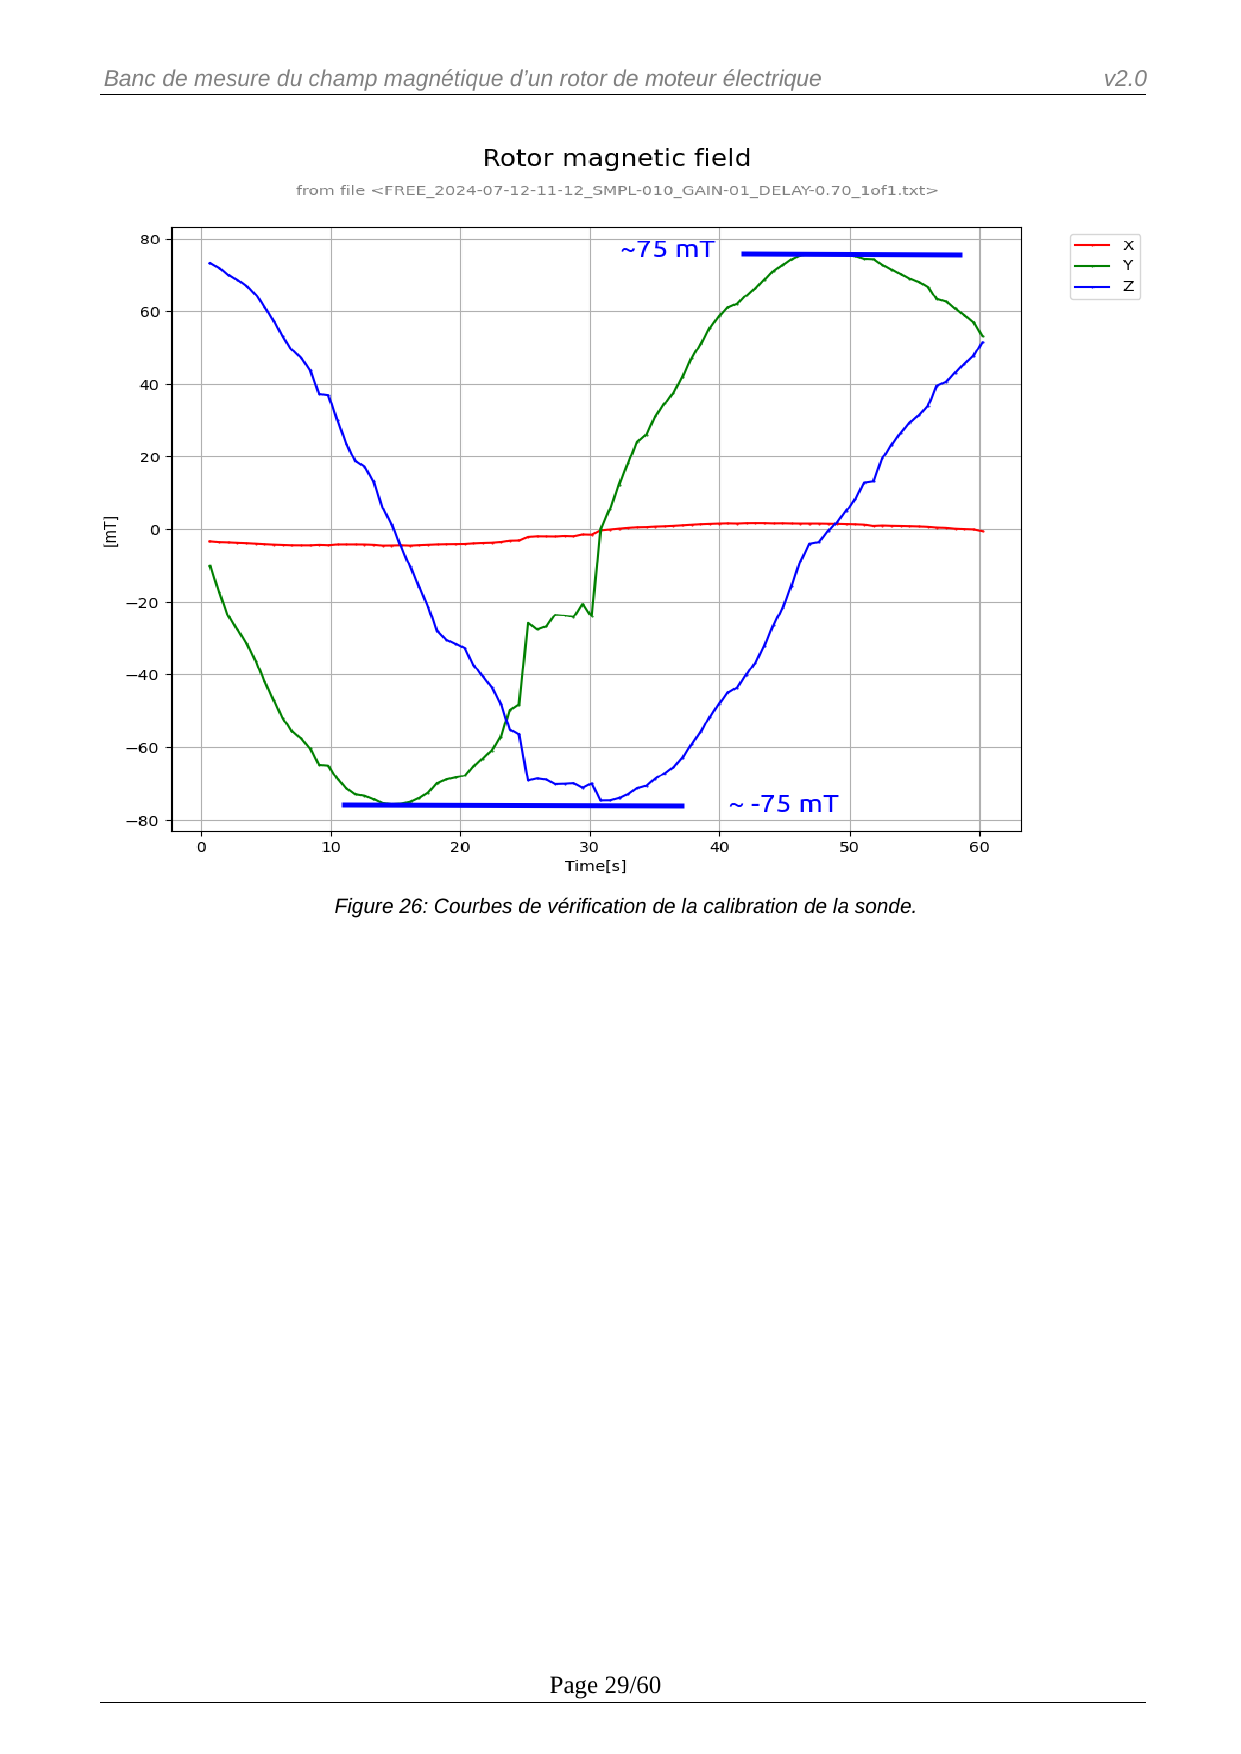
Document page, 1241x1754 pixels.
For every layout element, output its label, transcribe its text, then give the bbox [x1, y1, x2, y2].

text Figure 26: Courbes de vérification de la calibration de la sonde. [103, 894, 1151, 918]
picture [103, 136, 1151, 882]
